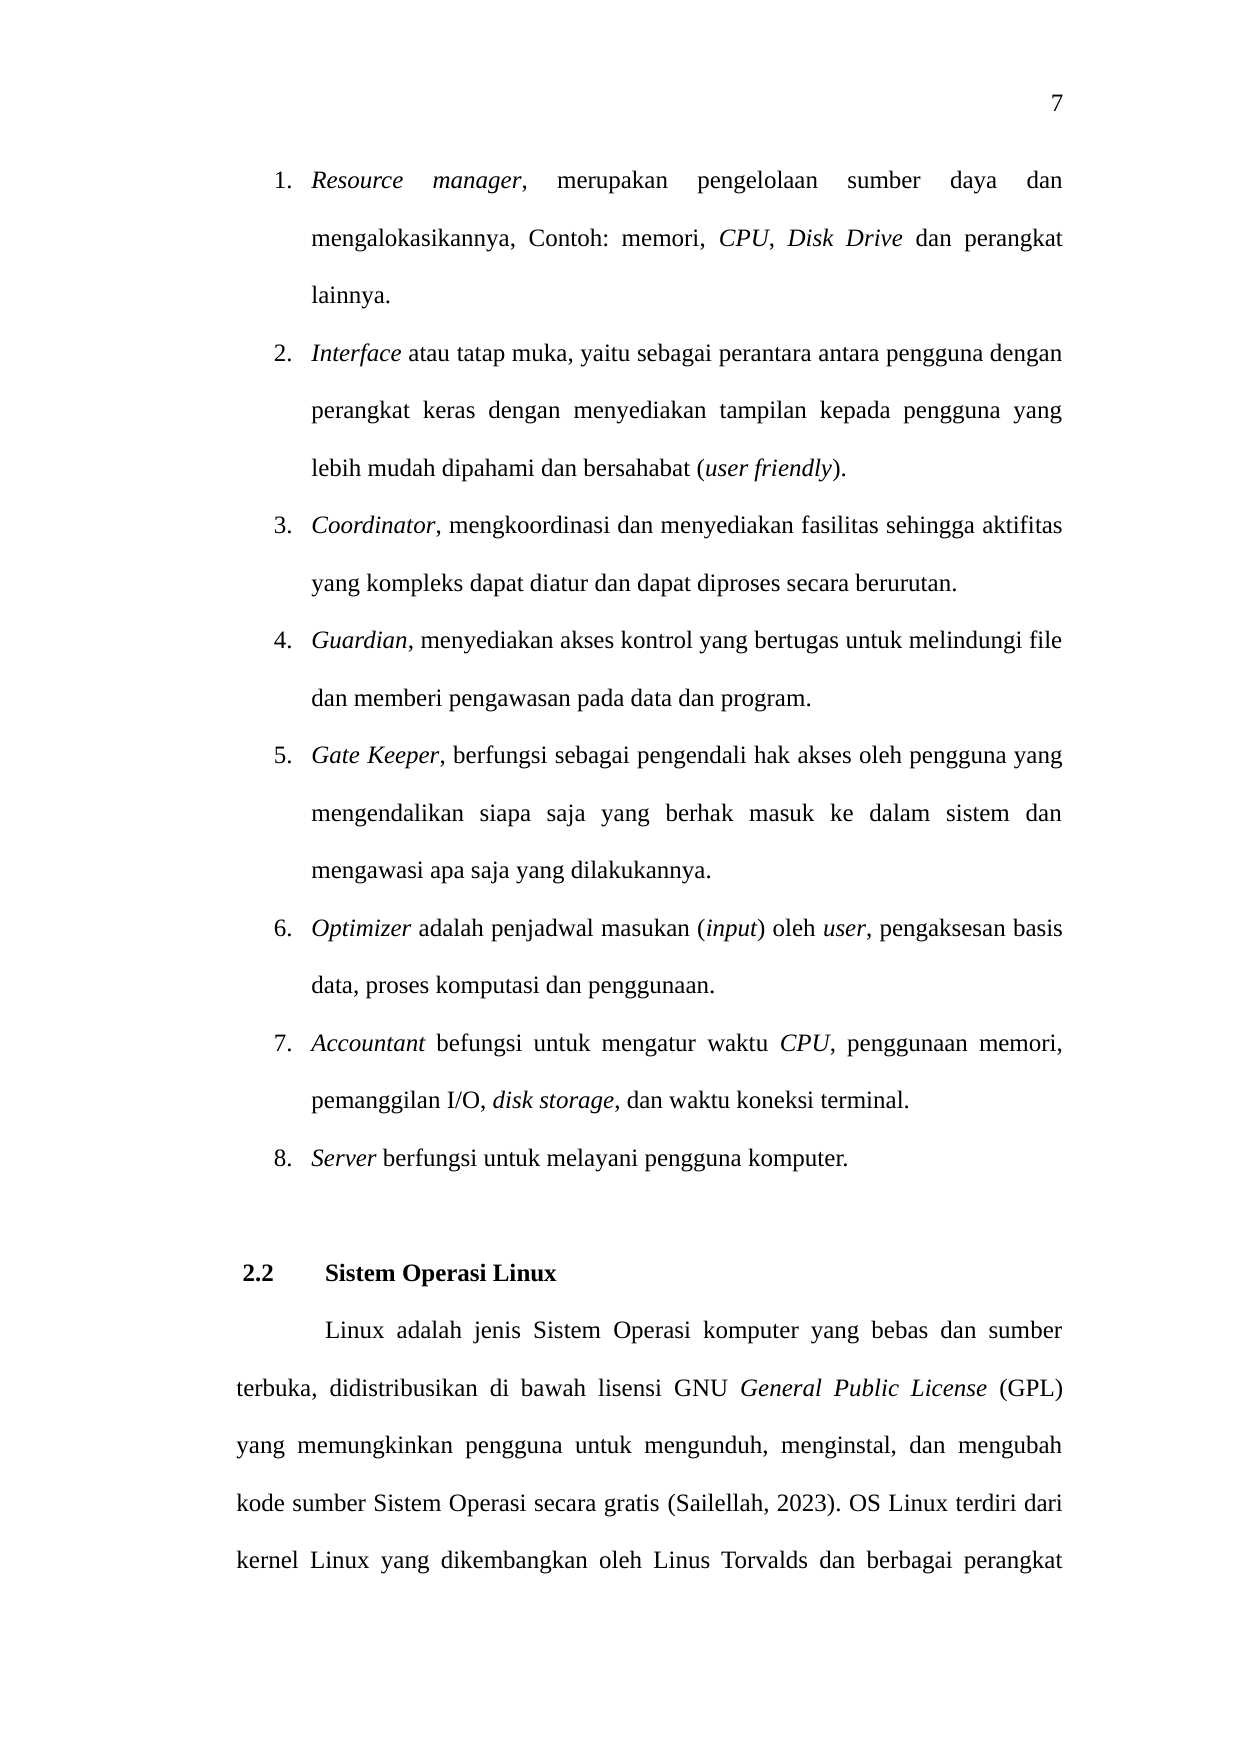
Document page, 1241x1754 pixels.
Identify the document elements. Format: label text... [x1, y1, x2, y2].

list Coordinator, mengkoordinasi dan menyediakan fasilitas sehingga aktifitas yang kompleks dapat diatur dan dapat diproses secara berurutan. [274, 510, 1063, 597]
subtitle Sistem Operasi Linux [236, 1258, 1063, 1287]
list Gate Keeper, berfungsi sebagai pengendali hak akses oleh pengguna yang mengendalikan siapa saja yang berhak masuk ke dalam sistem dan mengawasi apa saja yang dilakukannya. [274, 740, 1063, 884]
list Interface atau tatap muka, yaitu sebagai perantara antara pengguna dengan perangkat keras dengan menyediakan tampilan kepada pengguna yang lebih mudah dipahami dan bersahabat (user friendly). [274, 338, 1063, 482]
list Resource manager, merupakan pengelolaan sumber daya dan mengalokasikannya, Contoh: memori, CPU, Disk Drive dan perangkat lainnya. [274, 165, 1063, 309]
list Server berfungsi untuk melayani pengguna komputer. [274, 1143, 1063, 1172]
list Accountant befungsi untuk mengatur waktu CPU, penggunaan memori, pemanggilan I/O, disk storage, dan waktu koneksi terminal. [274, 1028, 1063, 1114]
text Linux adalah jenis Sistem Operasi komputer yang bebas dan sumber terbuka, didistribusikan di bawah lisensi GNU General Public License (GPL) yang memungkinkan pengguna untuk mengunduh, menginstal, dan mengubah kode sumber Sistem Operasi secara gratis (Sailellah, 2023)⁠. OS Linux terdiri dari kernel Linux yang dikembangkan oleh Linus Torvalds dan berbagai perangkat [236, 1315, 1063, 1574]
list Guardian, menyediakan akses kontrol yang bertugas untuk melindungi file dan memberi pengawasan pada data dan program. [274, 625, 1063, 712]
list Optimizer adalah penjadwal masukan (input) oleh user, pengaksesan basis data, proses komputasi dan penggunaan. [274, 913, 1063, 999]
